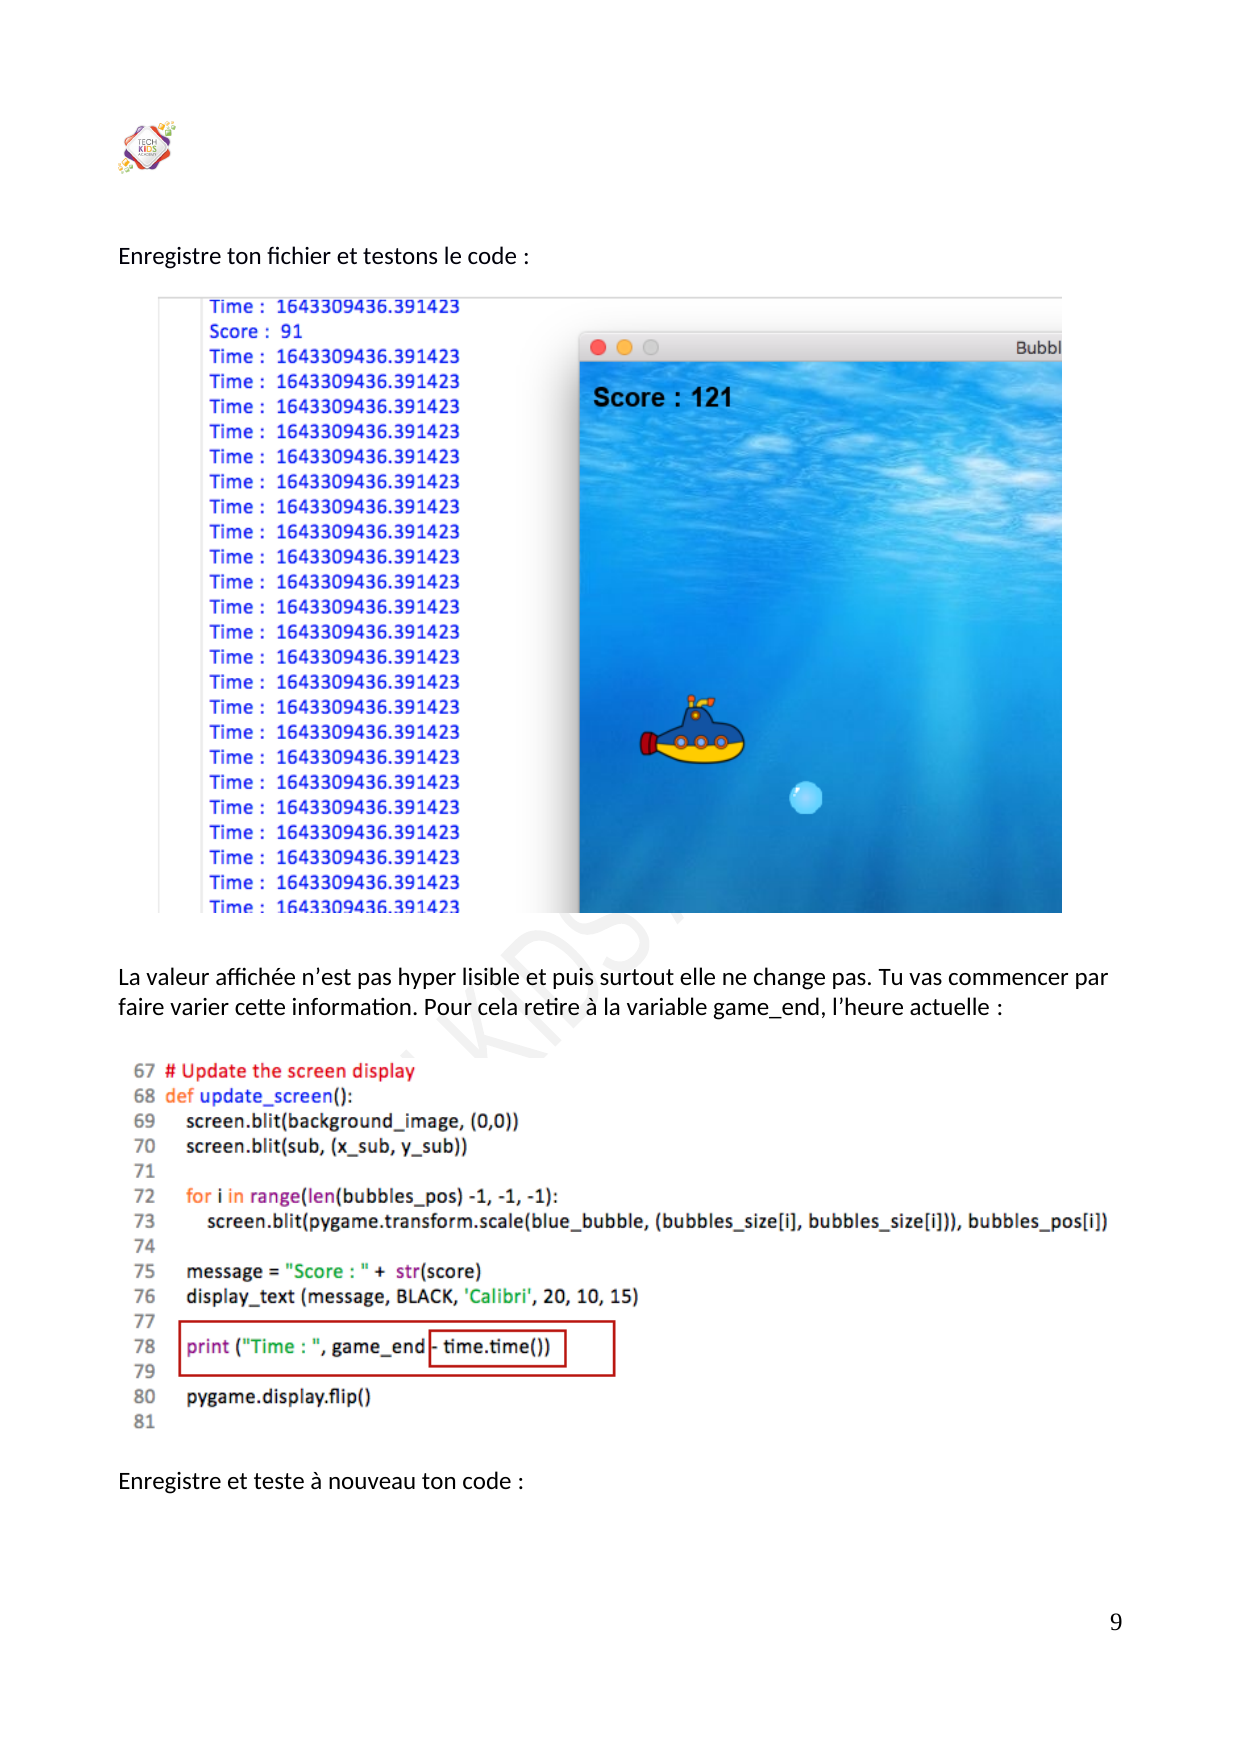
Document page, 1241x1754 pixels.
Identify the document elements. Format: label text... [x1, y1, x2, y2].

text La valeur affichée n’est pas hyper lisible et puis surtout elle ne change pas. Tu vas commencer par faire varier cette information. Pour cela retire à la variable game_end, l’heure actuelle : [118, 961, 566, 1022]
picture [118, 1058, 1112, 1435]
picture [118, 118, 176, 176]
text Enregistre et teste à nouveau ton code : [118, 1465, 1122, 1496]
picture [157, 296, 1062, 913]
text La valeur affichée n’est pas hyper lisible et puis surtout elle ne change pas. Tu vas commencer par faire varier cette information. Pour cela retire à la variable game_end, l’heure actuelle : [581, 961, 1122, 1022]
text Enregistre ton fichier et testons le code : [118, 240, 1122, 271]
